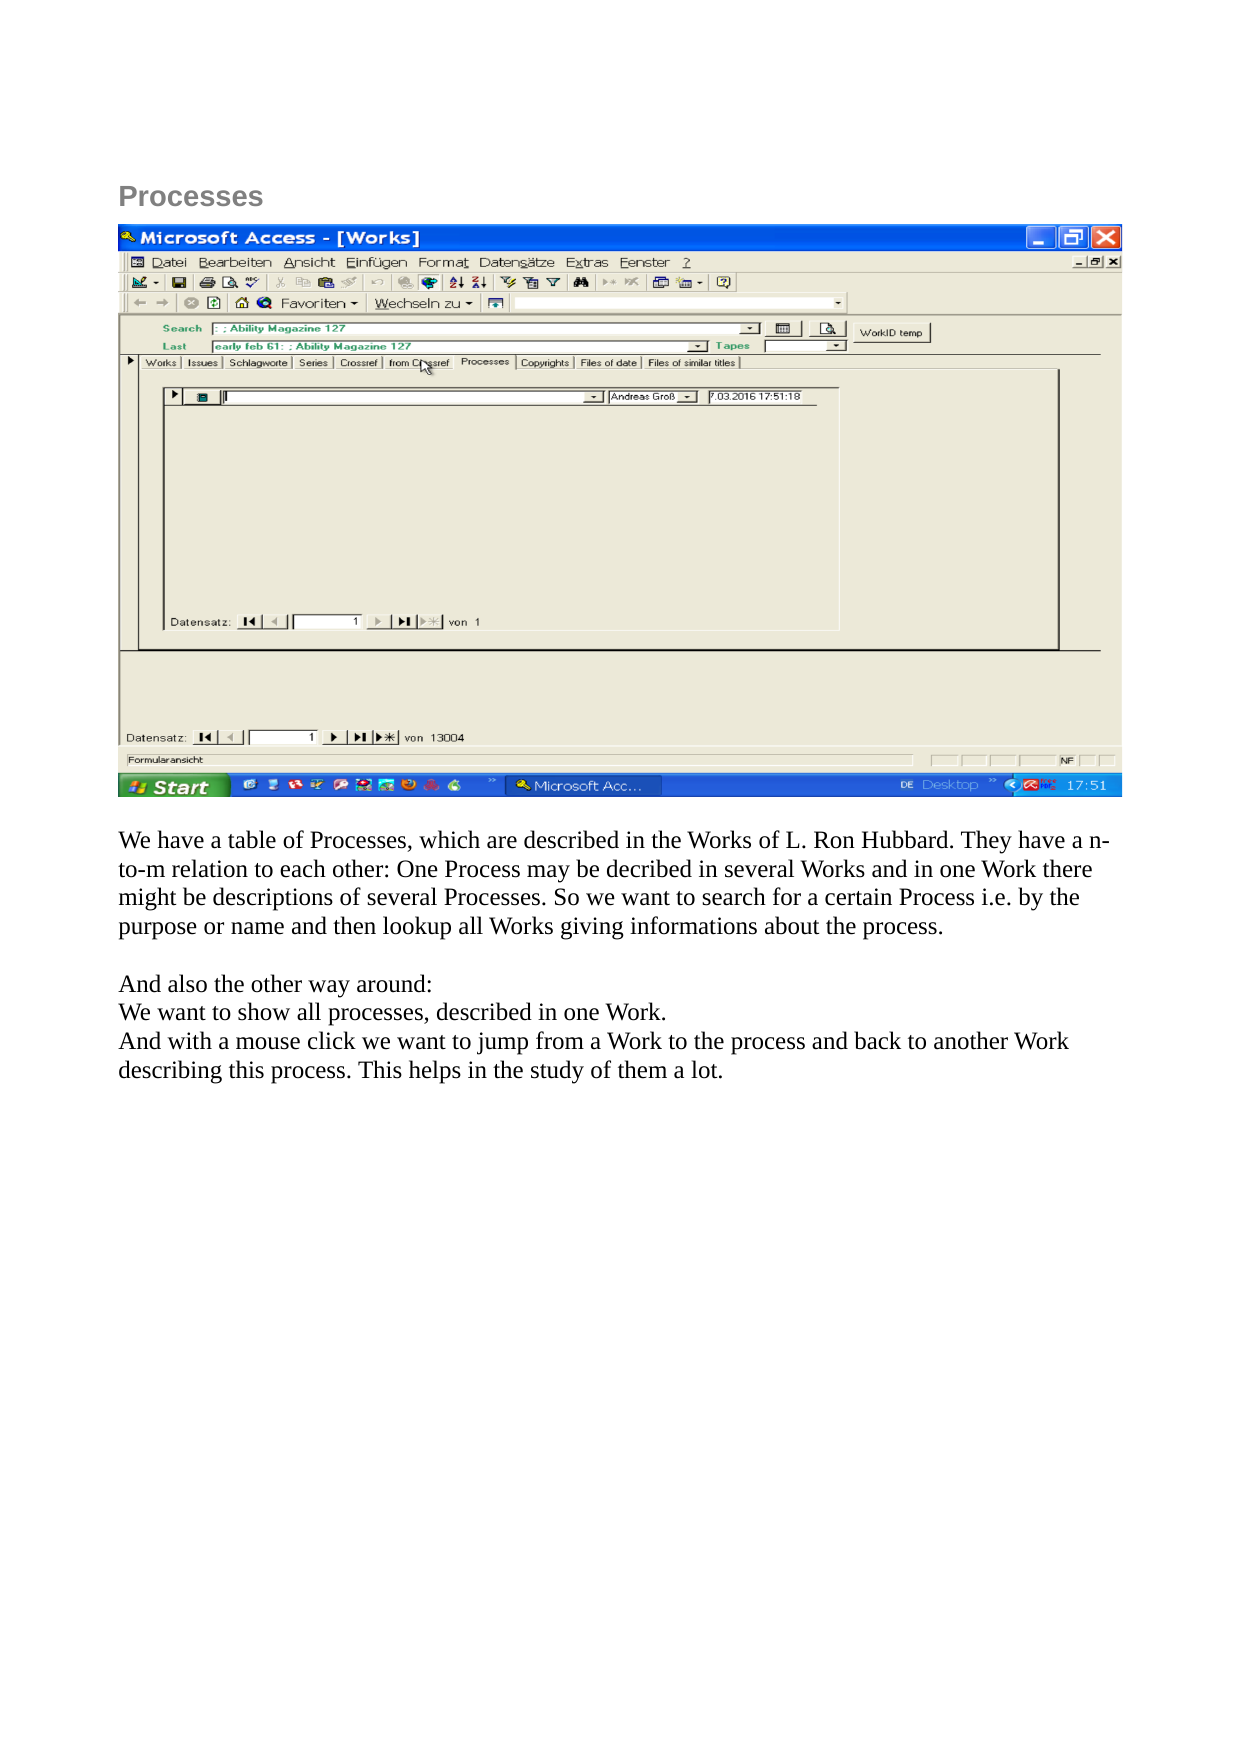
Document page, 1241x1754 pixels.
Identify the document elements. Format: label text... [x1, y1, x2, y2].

text We want to show all processes, described in one Work. [118, 997, 1122, 1026]
text We have a table of Processes, which are described in the Works of L. Ron Hubbard. They have a n-to-m relation to each other: One Process may be decribed in several Works and in one Work there might be descriptions of several Processes. So we want to search for a certain Process i.e. by the purpose or name and then lookup all Works giving informations about the process. [118, 825, 1122, 940]
picture [118, 224, 1123, 797]
subtitle Processes [118, 179, 1122, 212]
text And also the other way around: [118, 969, 1122, 997]
text And with a mouse click we want to jump from a Work to the process and back to another Work describing this process. This helps in the study of them a lot. [118, 1026, 1122, 1084]
